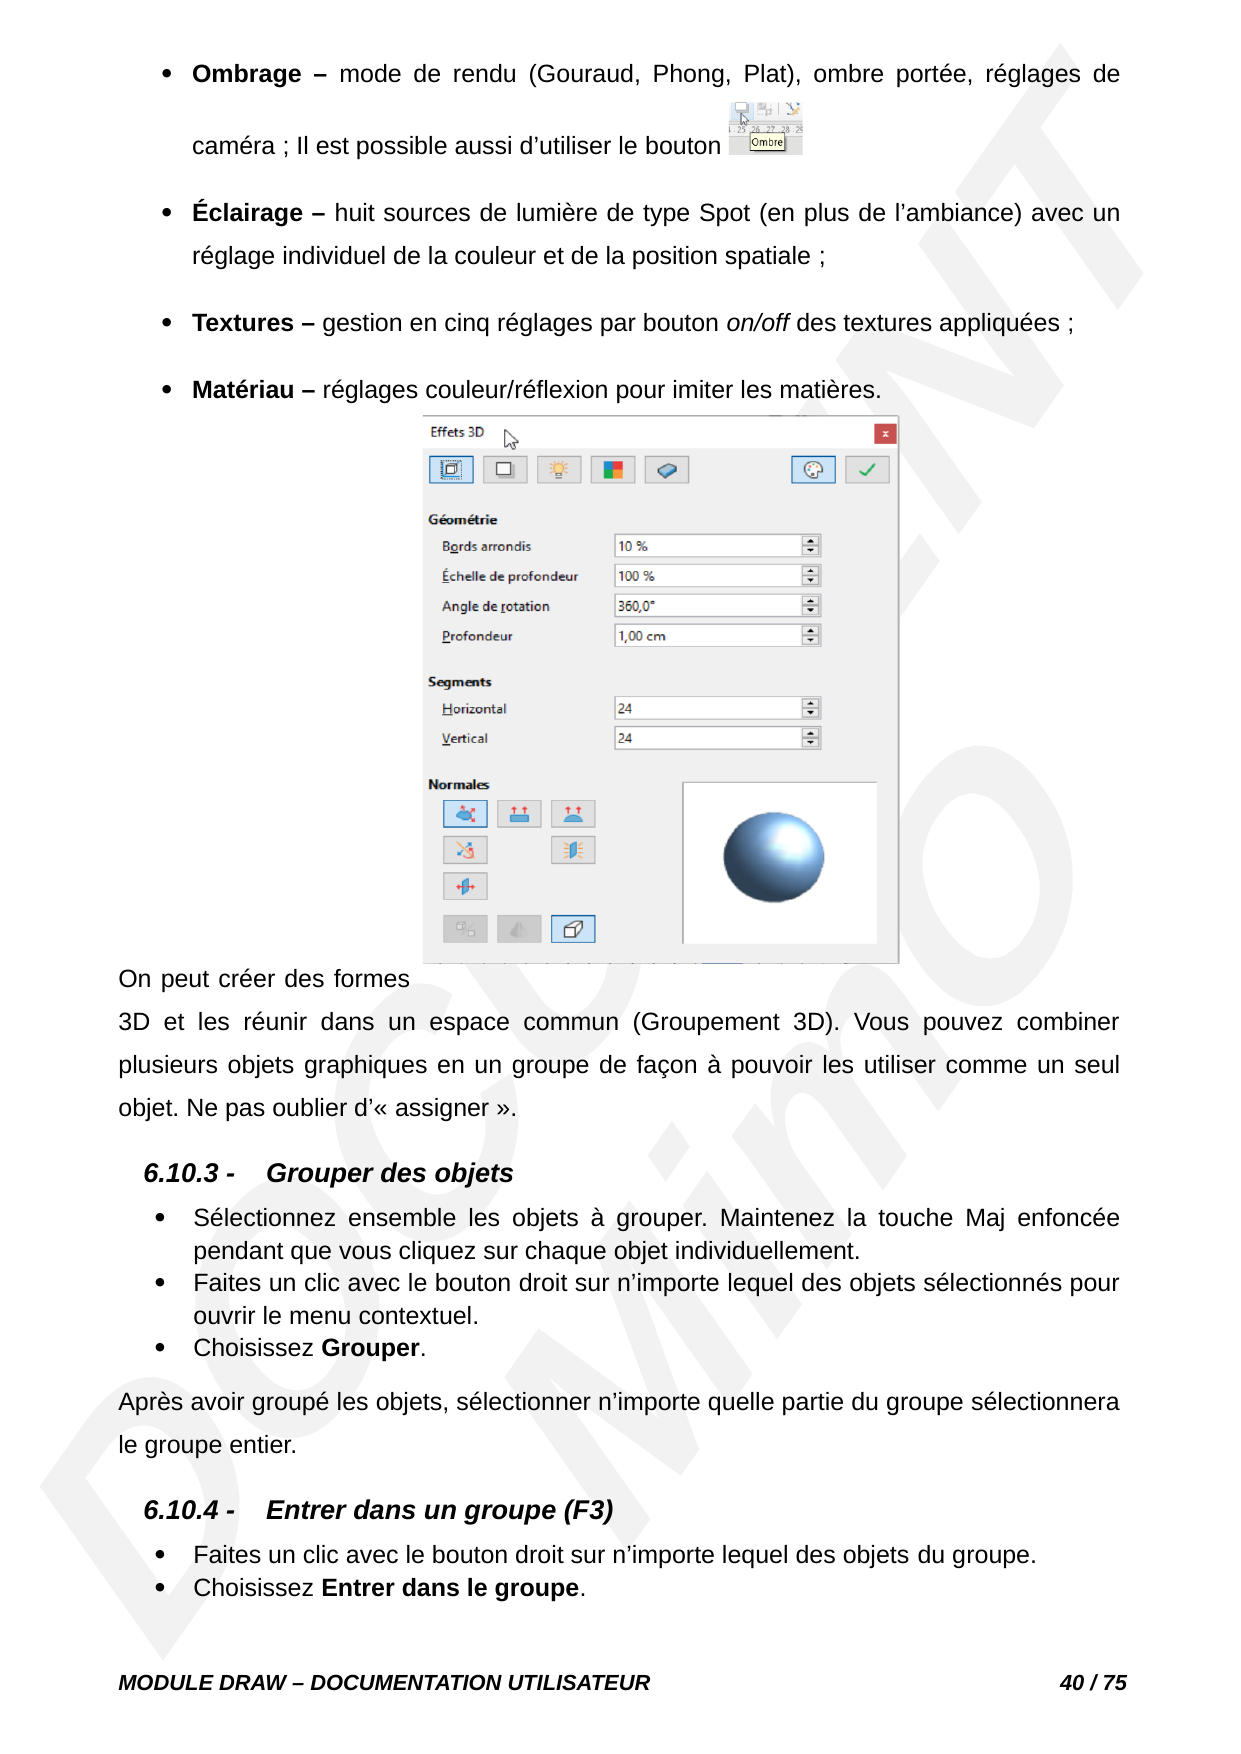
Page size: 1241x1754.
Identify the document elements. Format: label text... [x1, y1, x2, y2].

picture [422, 415, 900, 964]
list Faites un clic avec le bouton droit sur n’importe lequel des objets sélectionnés pour ouvrir le menu contextuel. [156, 1266, 1122, 1331]
list Éclairage – huit sources de lumière de type Spot (en plus de l’ambiance) avec un réglage individuel de la couleur et de la position spatiale ; [162, 198, 1122, 270]
list Textures – gestion en cinq réglages par bouton on/off des textures appliquées ; [162, 308, 1122, 337]
list Matériau – réglages couleur/réflexion pour imiter les matières. [162, 375, 1122, 403]
list Sélectionnez ensemble les objets à grouper. Maintenez la touche Maj enfoncée pendant que vous cliquez sur chaque objet individuellement. [156, 1201, 1122, 1266]
list Faites un clic avec le bouton droit sur n’importe lequel des objets du groupe. [156, 1538, 1122, 1570]
list Ombrage – mode de rendu (Gouraud, Phong, Plat), ombre portée, réglages de caméra ; Il est possible aussi d’utiliser le bouton [162, 59, 1122, 160]
subtitle Entrer dans un groupe (F3) [143, 1494, 1122, 1525]
text On peut créer des formes 3D et les réunir dans un espace commun (Groupement 3D). Vous pouvez combiner plusieurs objets graphiques en un groupe de façon à pouvoir les utiliser comme un seul objet. Ne pas oublier d’« assigner ». [118, 964, 1122, 1122]
subtitle Grouper des objets [143, 1157, 1122, 1188]
list Choisissez Grouper. [156, 1331, 1122, 1363]
picture [728, 102, 803, 155]
text Après avoir groupé les objets, sélectionner n’importe quelle partie du groupe sélectionnera le groupe entier. [118, 1387, 1122, 1459]
list Choisissez Entrer dans le groupe. [156, 1570, 1122, 1603]
